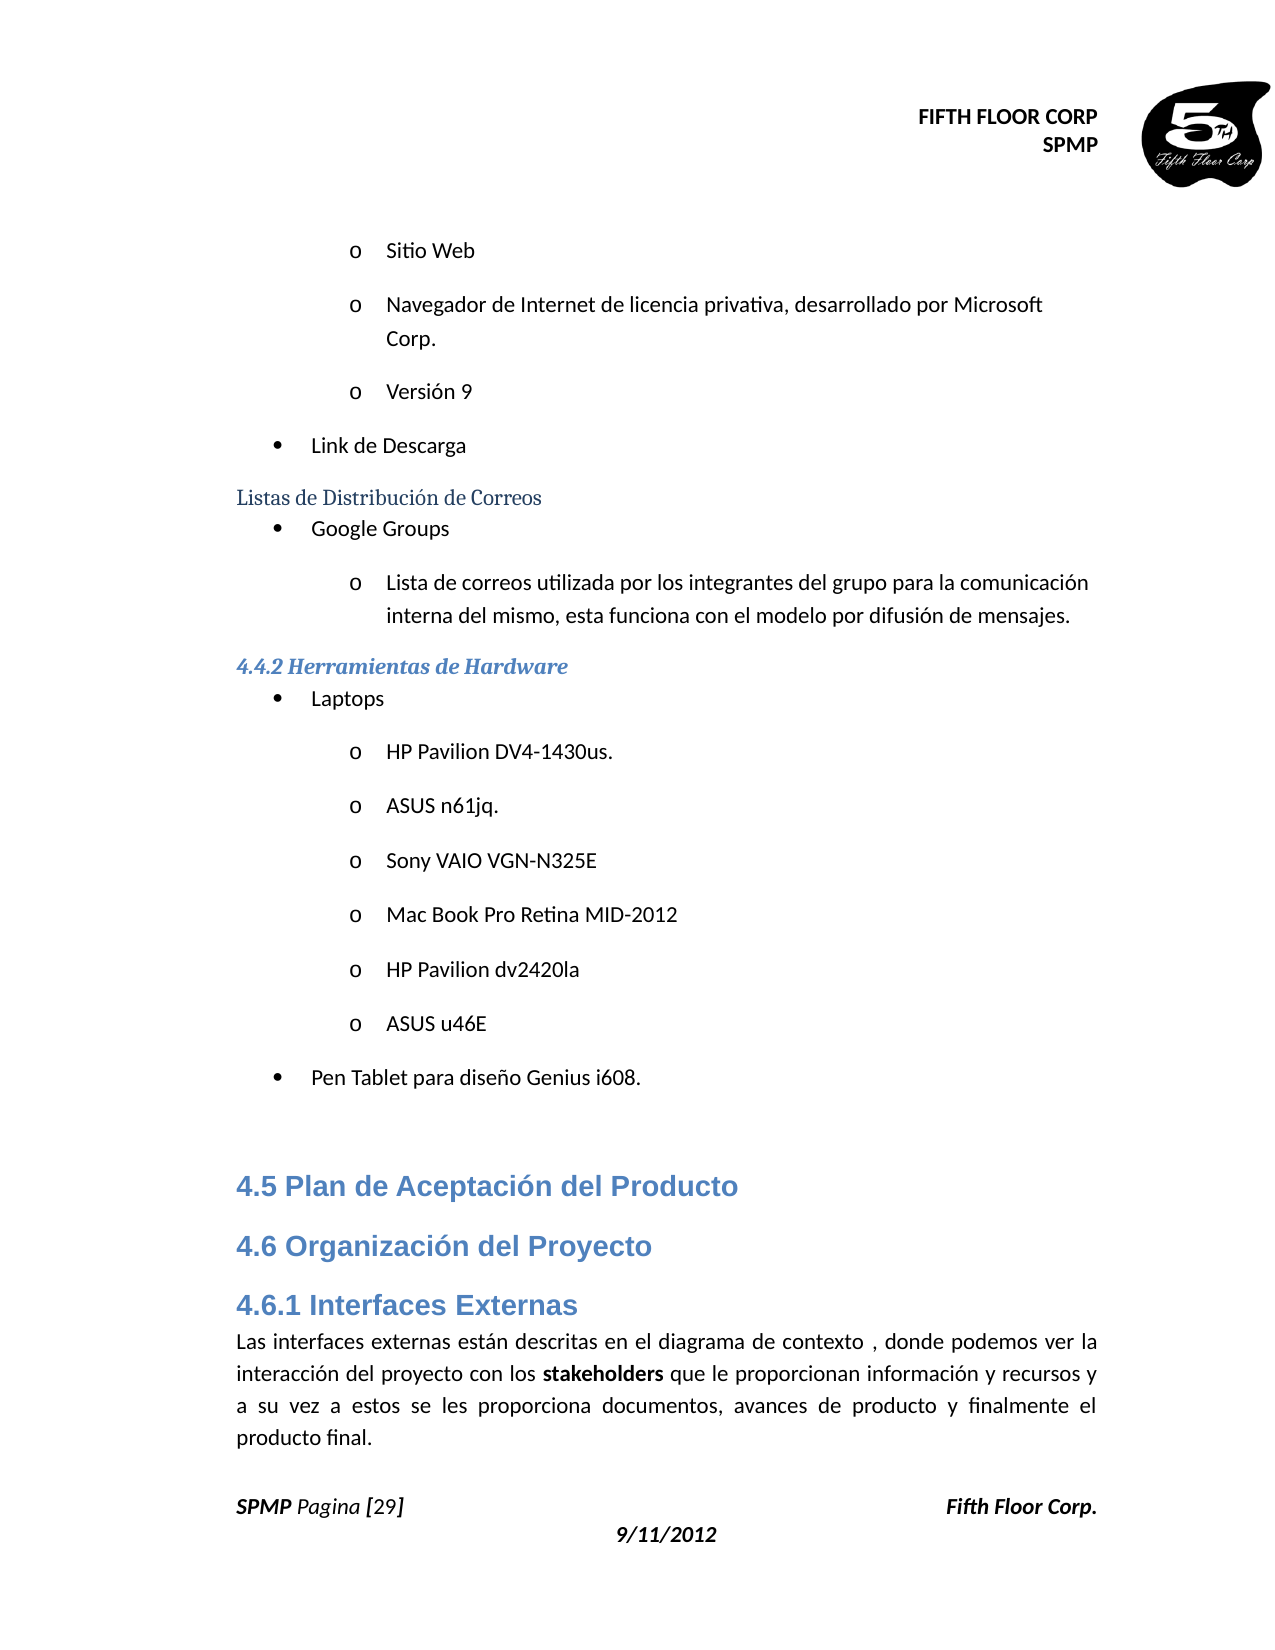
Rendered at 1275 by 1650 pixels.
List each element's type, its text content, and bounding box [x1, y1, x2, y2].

list Laptops [274, 684, 1098, 712]
list Google Groups [274, 514, 1098, 543]
list Navegador de Internet de licencia privativa, desarrollado por Microsoft Corp. [349, 291, 1098, 352]
subtitle Listas de Distribución de Correos [236, 484, 1098, 511]
subtitle 4.5 Plan de Aceptación del Producto [236, 1169, 1098, 1203]
subtitle 4.4.2 Herramientas de Hardware [236, 654, 1098, 680]
list Mac Book Pro Retina MID-2012 [349, 900, 1098, 929]
list Sitio Web [349, 236, 1098, 265]
subtitle 4.6 Organización del Proyecto [236, 1229, 1098, 1262]
list Versión 9 [349, 377, 1098, 406]
list ASUS n61jq. [349, 792, 1098, 821]
list HP Pavilion dv2420la [349, 955, 1098, 984]
list Lista de correos utilizada por los integrantes del grupo para la comunicación interna del mismo, esta funciona con el modelo por difusión de mensajes. [349, 568, 1098, 629]
list ASUS u46E [349, 1009, 1098, 1038]
list Sony VAIO VGN-N325E [349, 846, 1098, 875]
picture [1135, 73, 1275, 196]
text Las interfaces externas están descritas en el diagrama de contexto , donde podemos ver la interacción del proyecto con los stakeholders que le proporcionan información y recursos y a su vez a estos se les proporciona documentos, avances de producto y finalmente el producto final. [236, 1327, 1098, 1451]
list Pen Tablet para diseño Genius i608. [274, 1063, 1098, 1091]
list Link de Descarga [274, 431, 1098, 459]
list HP Pavilion DV4-1430us. [349, 737, 1098, 766]
subtitle 4.6.1 Interfaces Externas [236, 1288, 1098, 1322]
